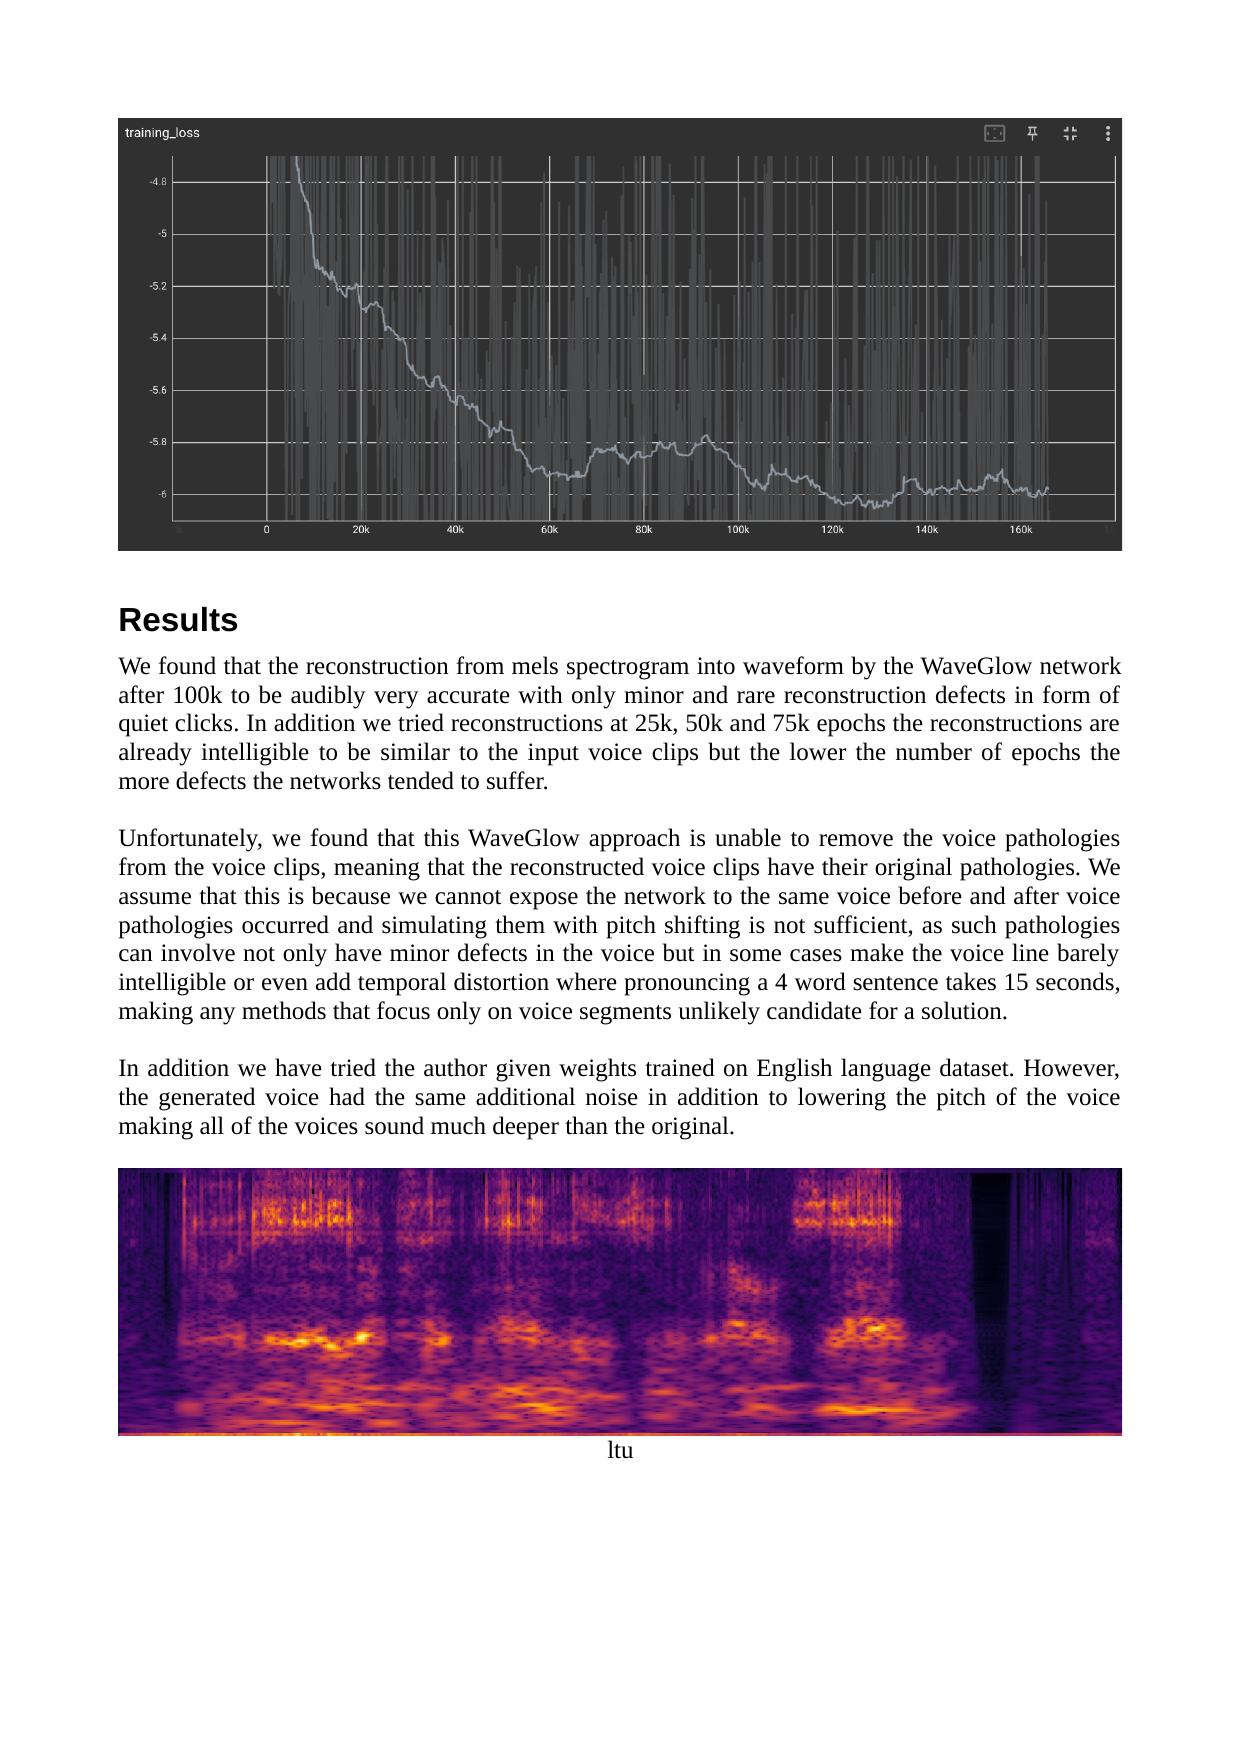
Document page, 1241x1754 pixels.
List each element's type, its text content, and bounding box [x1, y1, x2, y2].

text Unfortunately, we found that this WaveGlow approach is unable to remove the voice pathologies from the voice clips, meaning that the reconstructed voice clips have their original pathologies. We assume that this is because we cannot expose the network to the same voice before and after voice pathologies occurred and simulating them with pitch shifting is not sufficient, as such pathologies can involve not only have minor defects in the voice but in some cases make the voice line barely intelligible or even add temporal distortion where pronouncing a 4 word sentence takes 15 seconds, making any methods that focus only on voice segments unlikely candidate for a solution. [118, 823, 1122, 1025]
picture [118, 1168, 1123, 1436]
picture [118, 118, 1123, 551]
text ltu [118, 1436, 1122, 1464]
text We found that the reconstruction from mels spectrogram into waveform by the WaveGlow network after 100k to be audibly very accurate with only minor and rare reconstruction defects in form of quiet clicks. In addition we tried reconstructions at 25k, 50k and 75k epochs the reconstructions are already intelligible to be similar to the input voice clips but the lower the number of epochs the more defects the networks tended to suffer. [118, 651, 1122, 795]
text In addition we have tried the author given weights trained on English language dataset. However, the generated voice had the same additional noise in addition to lowering the pitch of the voice making all of the voices sound much deeper than the original. [118, 1053, 1122, 1140]
subtitle Results [118, 600, 1122, 638]
